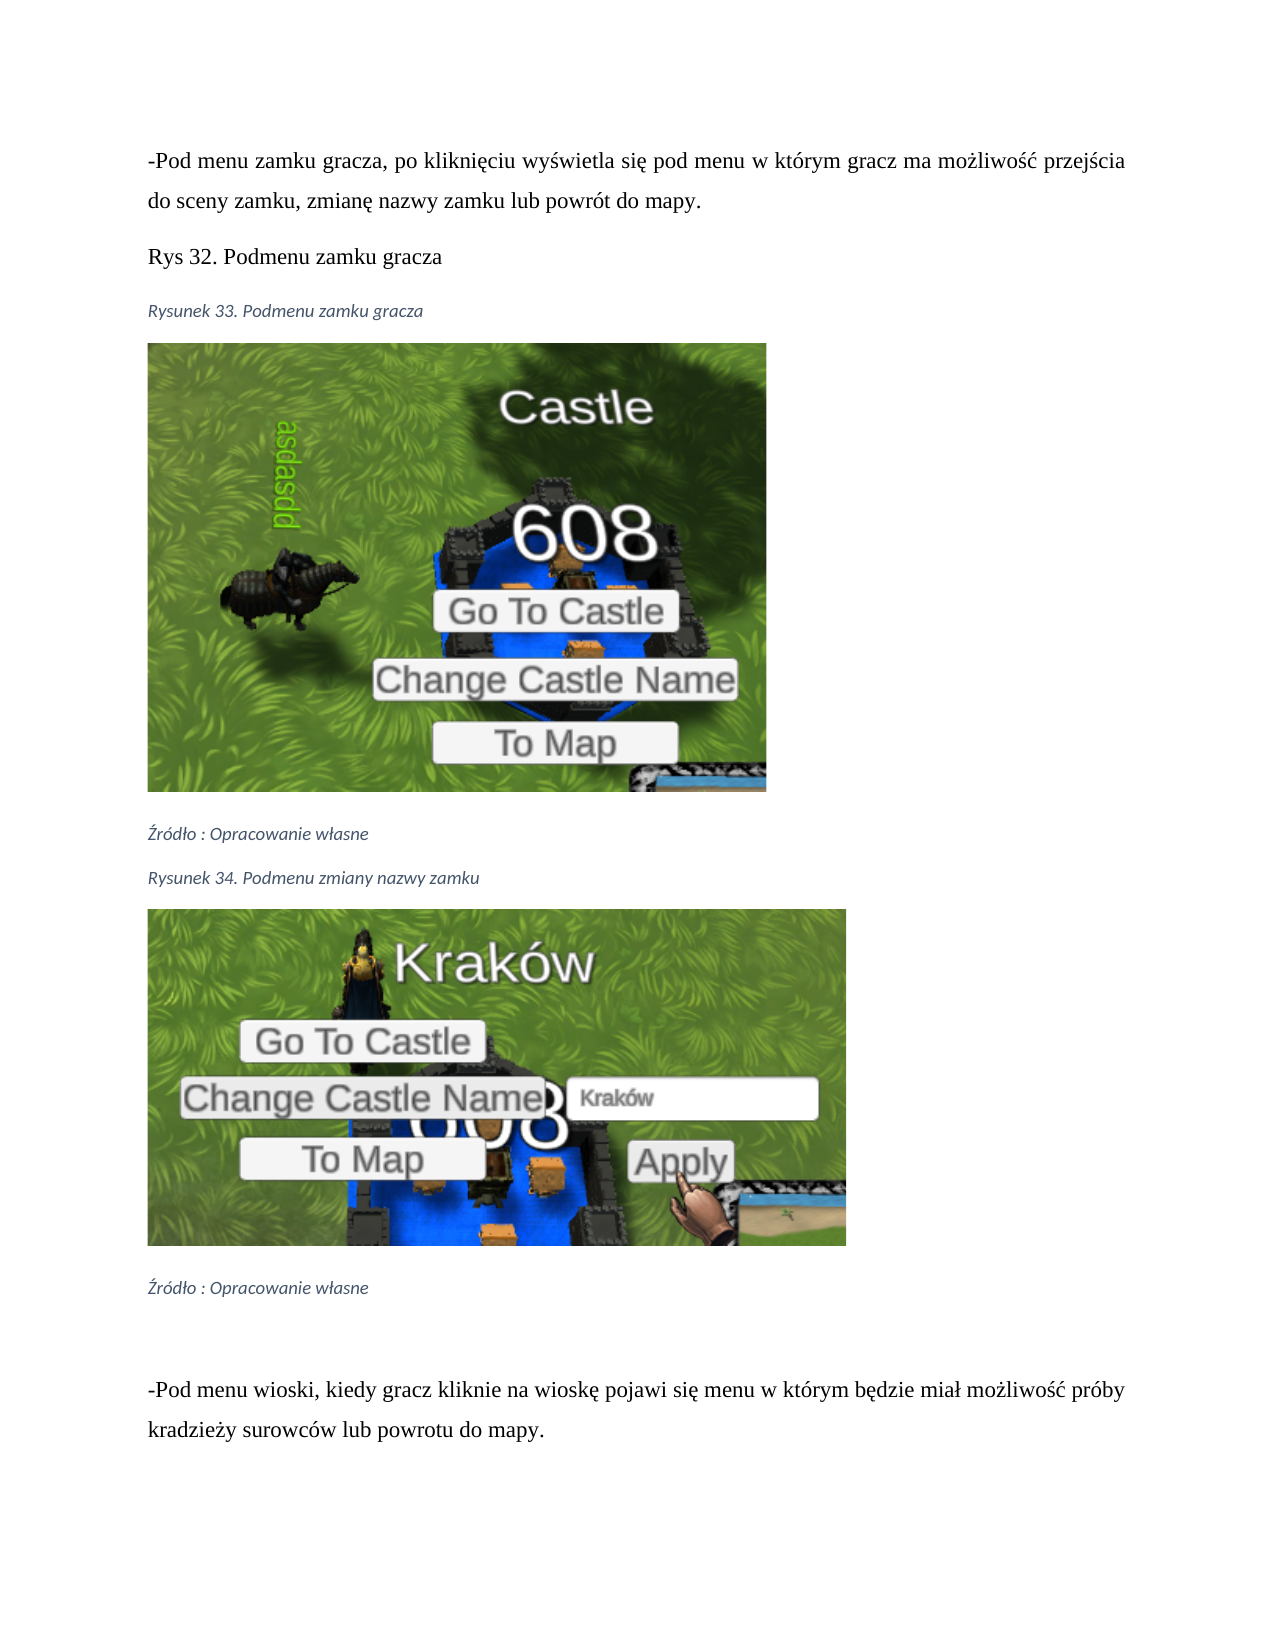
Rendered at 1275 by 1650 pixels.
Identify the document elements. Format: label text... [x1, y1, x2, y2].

text Rysunek 34. Podmenu zmiany nazwy zamku [148, 866, 1127, 889]
text -Pod menu zamku gracza, po kliknięciu wyświetla się pod menu w którym gracz ma możliwość przejścia do sceny zamku, zmianę nazwy zamku lub powrót do mapy. [148, 148, 1127, 213]
text Źródło : Opracowanie własne [148, 1276, 1127, 1299]
text Rys 32. Podmenu zamku gracza [148, 243, 1127, 269]
text Rysunek 33. Podmenu zamku gracza [148, 299, 1127, 322]
text -Pod menu wioski, kiedy gracz kliknie na wioskę pojawi się menu w którym będzie miał możliwość próby kradzieży surowców lub powrotu do mapy. [148, 1376, 1127, 1442]
text Źródło : Opracowanie własne [148, 822, 1127, 845]
